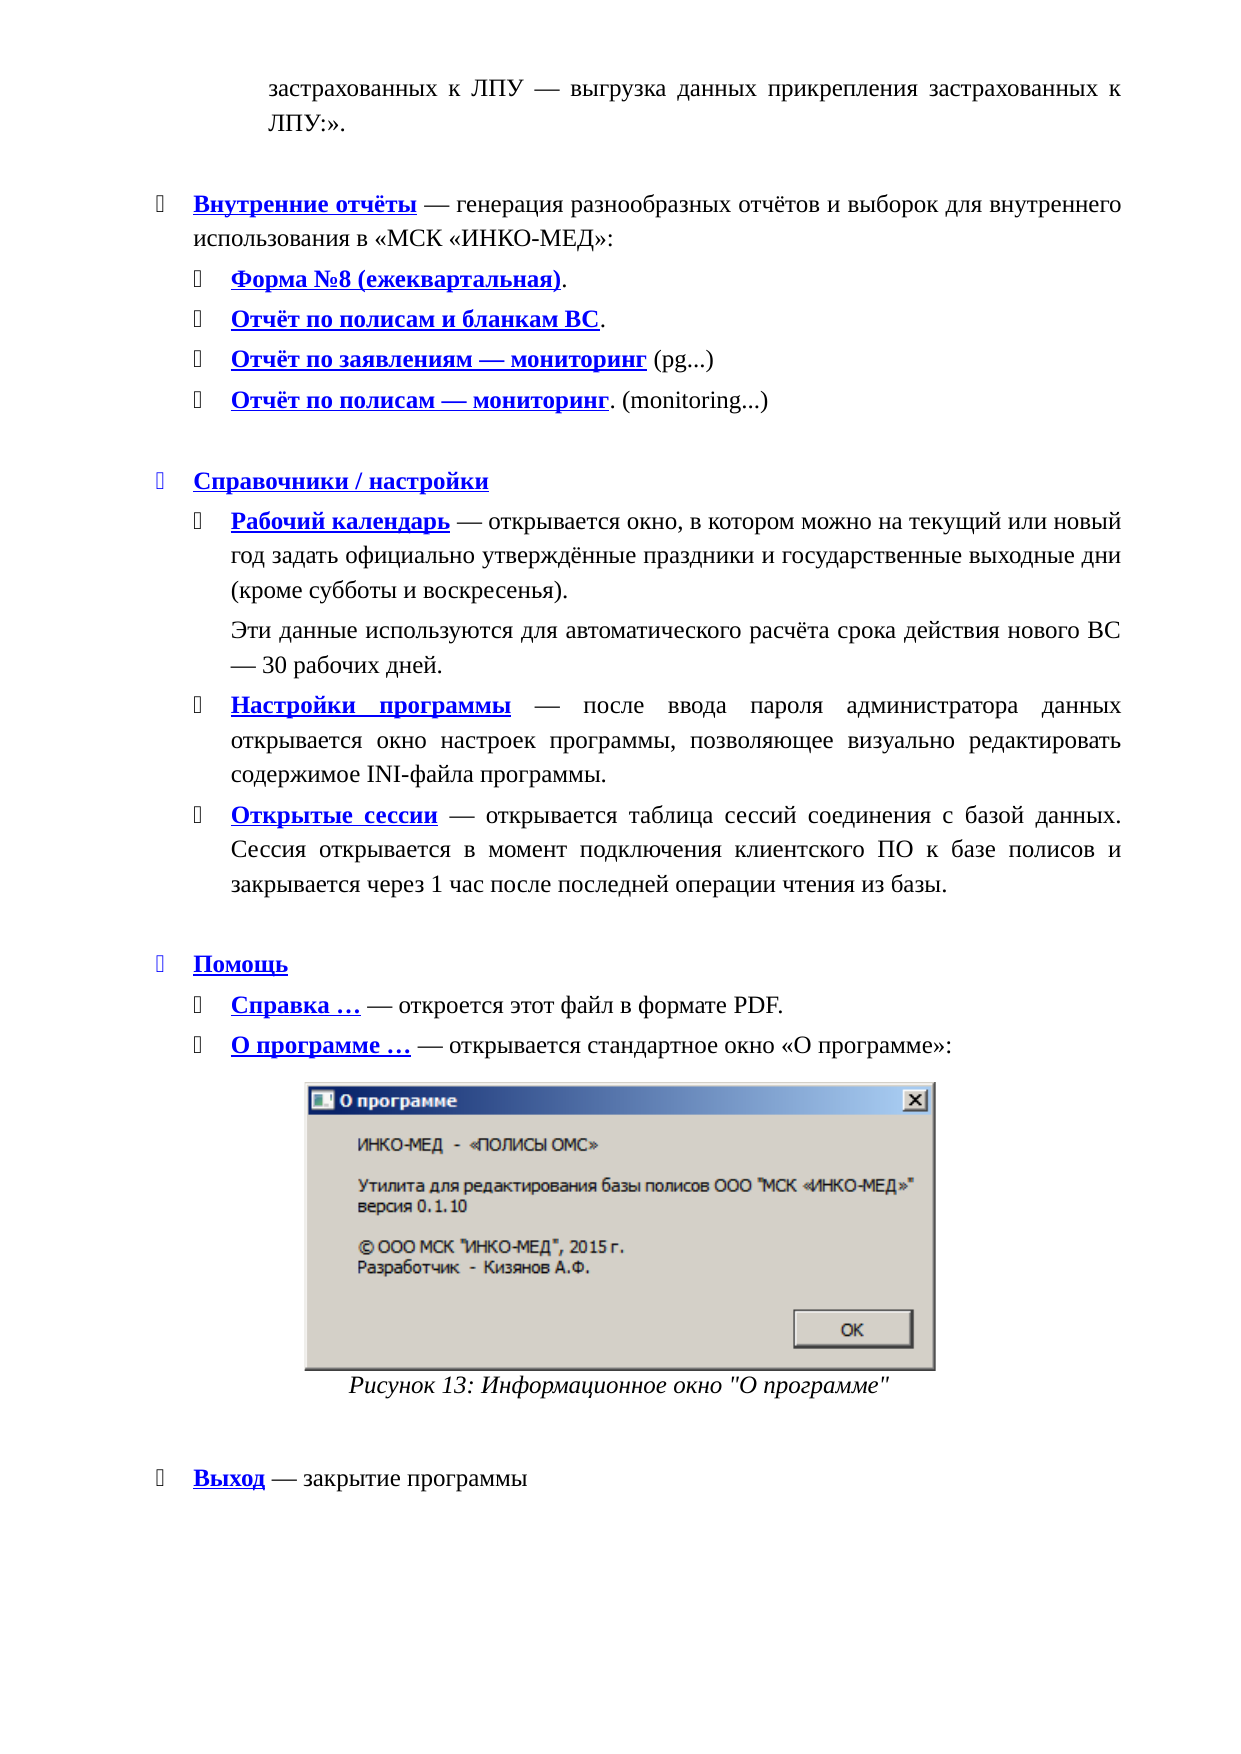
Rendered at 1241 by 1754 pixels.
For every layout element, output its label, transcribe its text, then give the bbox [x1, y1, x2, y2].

list Отчёт по полисам — мониторинг. (monitoring...) [193, 385, 1122, 414]
picture [304, 1082, 936, 1371]
list Отчёт по полисам и бланкам ВС. [193, 304, 1122, 333]
list Выход — закрытие программы [156, 1463, 1122, 1492]
list Справка … — откроется этот файл в формате PDF. [193, 990, 1122, 1019]
list О программе … — открывается стандартное окно «О программе»: [193, 1030, 1122, 1059]
list застрахованных к ЛПУ — выгрузка данных прикрепления застрахованных к ЛПУ:». [231, 73, 1122, 137]
list Рабочий календарь — открывается окно, в котором можно на текущий или новый год задать официально утверждённые праздники и государственные выходные дни (кроме субботы и воскресенья). [193, 506, 1122, 604]
list Форма №8 (ежеквартальная). [193, 264, 1122, 292]
text Рисунок 13: Информационное окно "О программе" [304, 1371, 936, 1399]
list Эти данные используются для автоматического расчёта срока действия нового ВС — 30 рабочих дней. [193, 616, 1122, 679]
list Настройки программы — после ввода пароля администратора данных открывается окно настроек программы, позволяющее визуально редактировать содержимое INI-файла программы. [193, 690, 1122, 788]
list Помощь [156, 949, 1122, 978]
list Отчёт по заявлениям — мониторинг (pg...) [193, 344, 1122, 373]
list Внутренние отчёты — генерация разнообразных отчётов и выборок для внутреннего использования в «МСК «ИНКО-МЕД»: [156, 189, 1122, 252]
list Справочники / настройки [156, 466, 1122, 494]
list Открытые сессии — открывается таблица сессий соединения с базой данных. Сессия открывается в момент подключения клиентского ПО к базе полисов и закрывается через 1 час после последней операции чтения из базы. [193, 800, 1122, 897]
